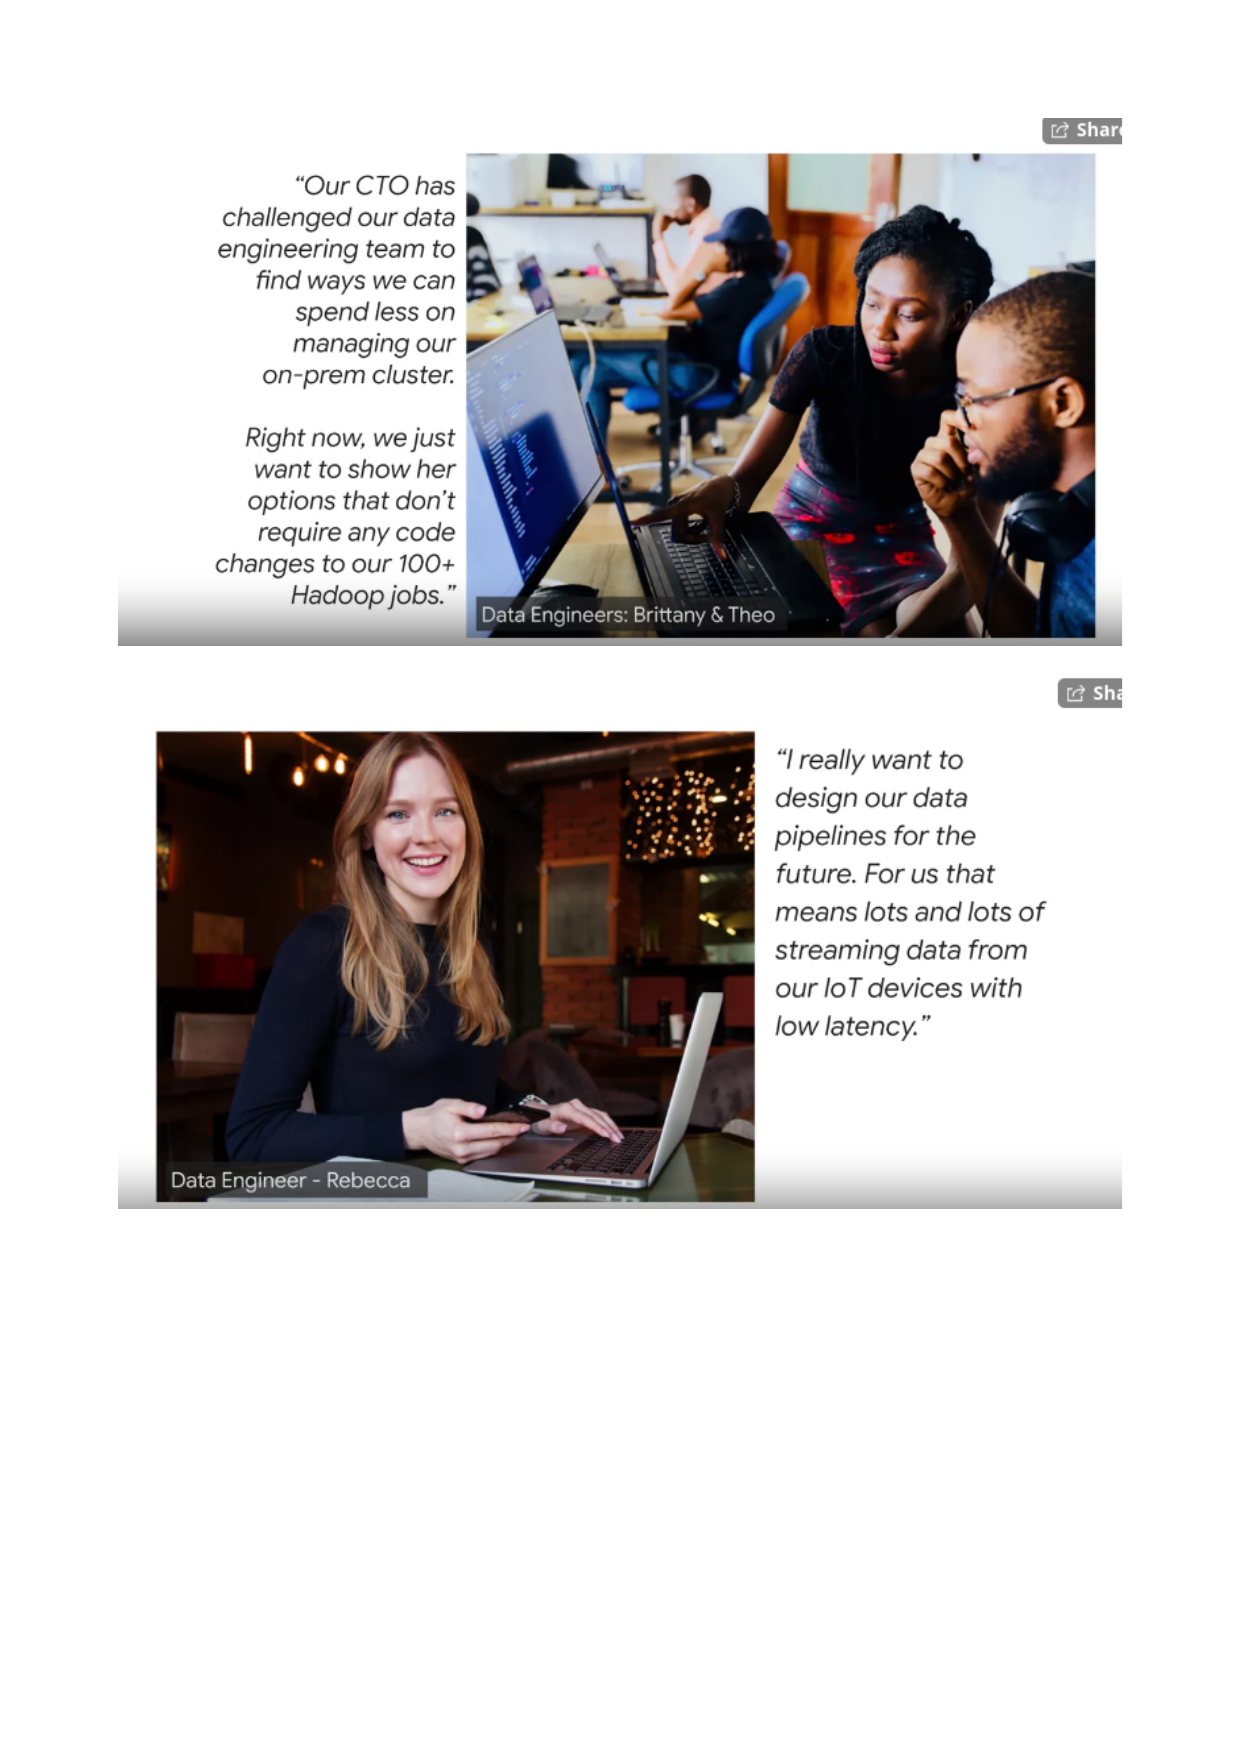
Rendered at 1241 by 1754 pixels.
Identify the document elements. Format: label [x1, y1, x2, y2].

picture [118, 673, 1123, 1209]
picture [118, 118, 1123, 646]
